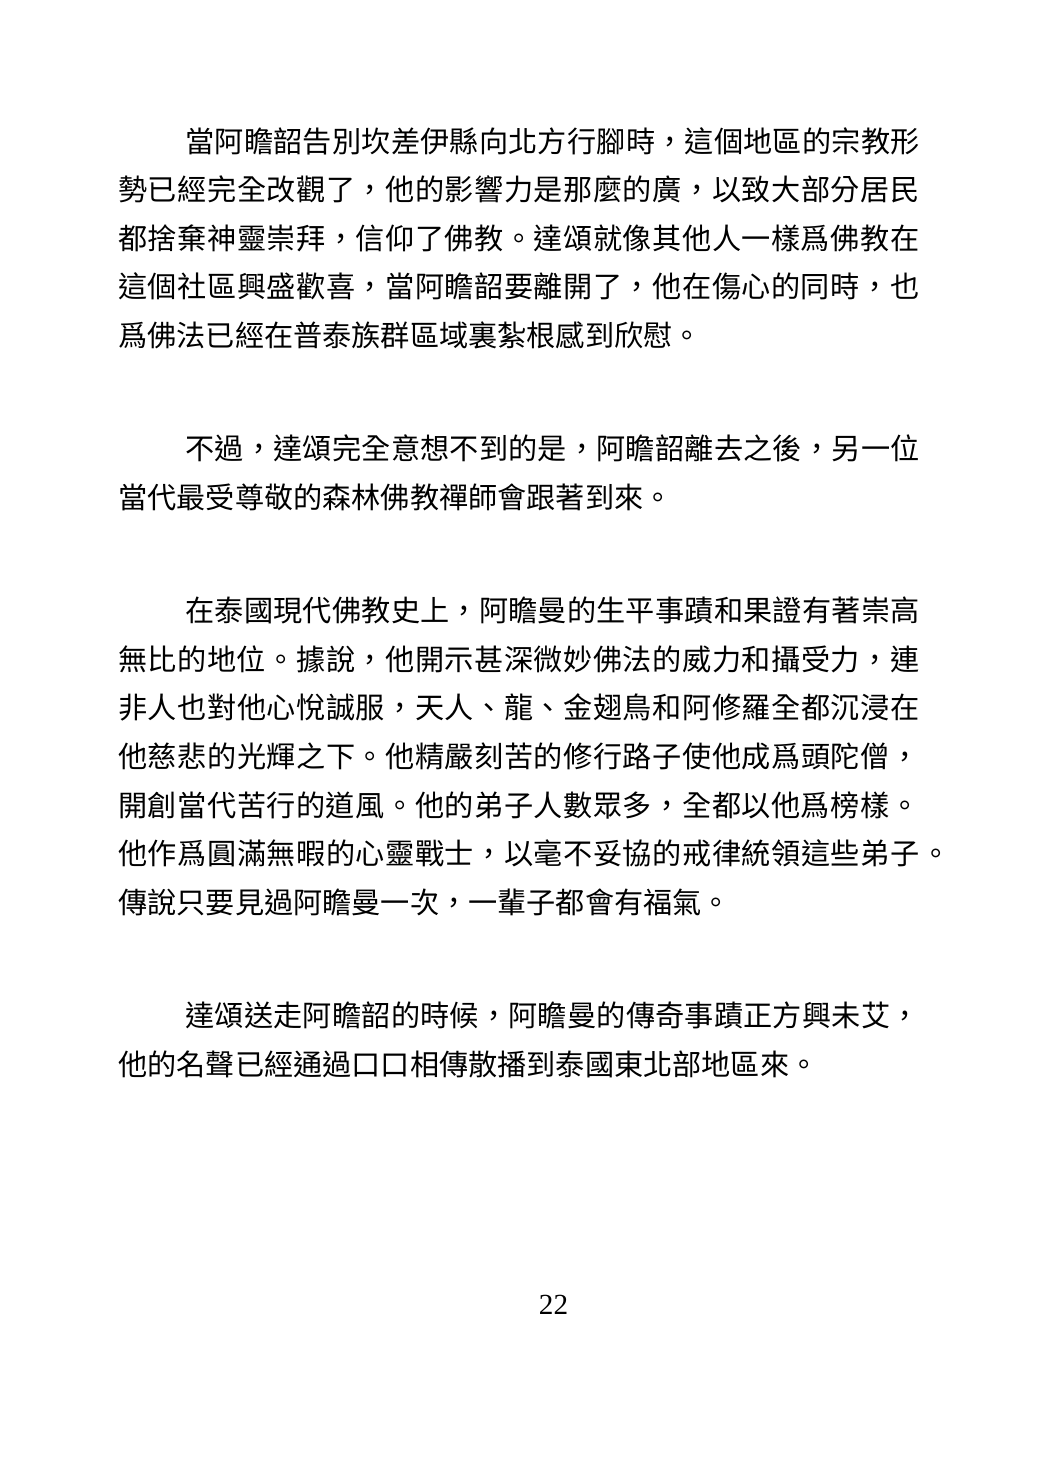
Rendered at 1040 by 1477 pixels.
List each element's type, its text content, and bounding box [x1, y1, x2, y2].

text 在泰國現代佛教史上，阿瞻曼的生平事蹟和果證有著崇高無比的地位。據說，他開示甚深微妙佛法的威力和攝受力，連非人也對他心悅誠服，天人、龍、金翅鳥和阿修羅全都沉浸在他慈悲的光輝之下。他精嚴刻苦的修行路子使他成爲頭陀僧，開創當代苦行的道風。他的弟子人數眾多，全都以他爲榜樣。他作爲圓滿無暇的心靈戰士，以毫不妥協的戒律統領這些弟子。傳說只要見過阿瞻曼一次，一輩子都會有福氣。 [118, 588, 921, 921]
text 當阿瞻韶告別坎差伊縣向北方行腳時，這個地區的宗教形勢已經完全改觀了，他的影響力是那麼的廣，以致大部分居民都捨棄神靈崇拜，信仰了佛教。達頌就像其他人一樣爲佛教在這個社區興盛歡喜，當阿瞻韶要離開了，他在傷心的同時，也爲佛法已經在普泰族群區域裏紮根感到欣慰。 [118, 118, 921, 354]
text 達頌送走阿瞻韶的時候，阿瞻曼的傳奇事蹟正方興未艾，他的名聲已經通過口口相傳散播到泰國東北部地區來。 [118, 993, 921, 1083]
text 不過，達頌完全意想不到的是，阿瞻韶離去之後，另一位當代最受尊敬的森林佛教禪師會跟著到來。 [118, 426, 921, 517]
